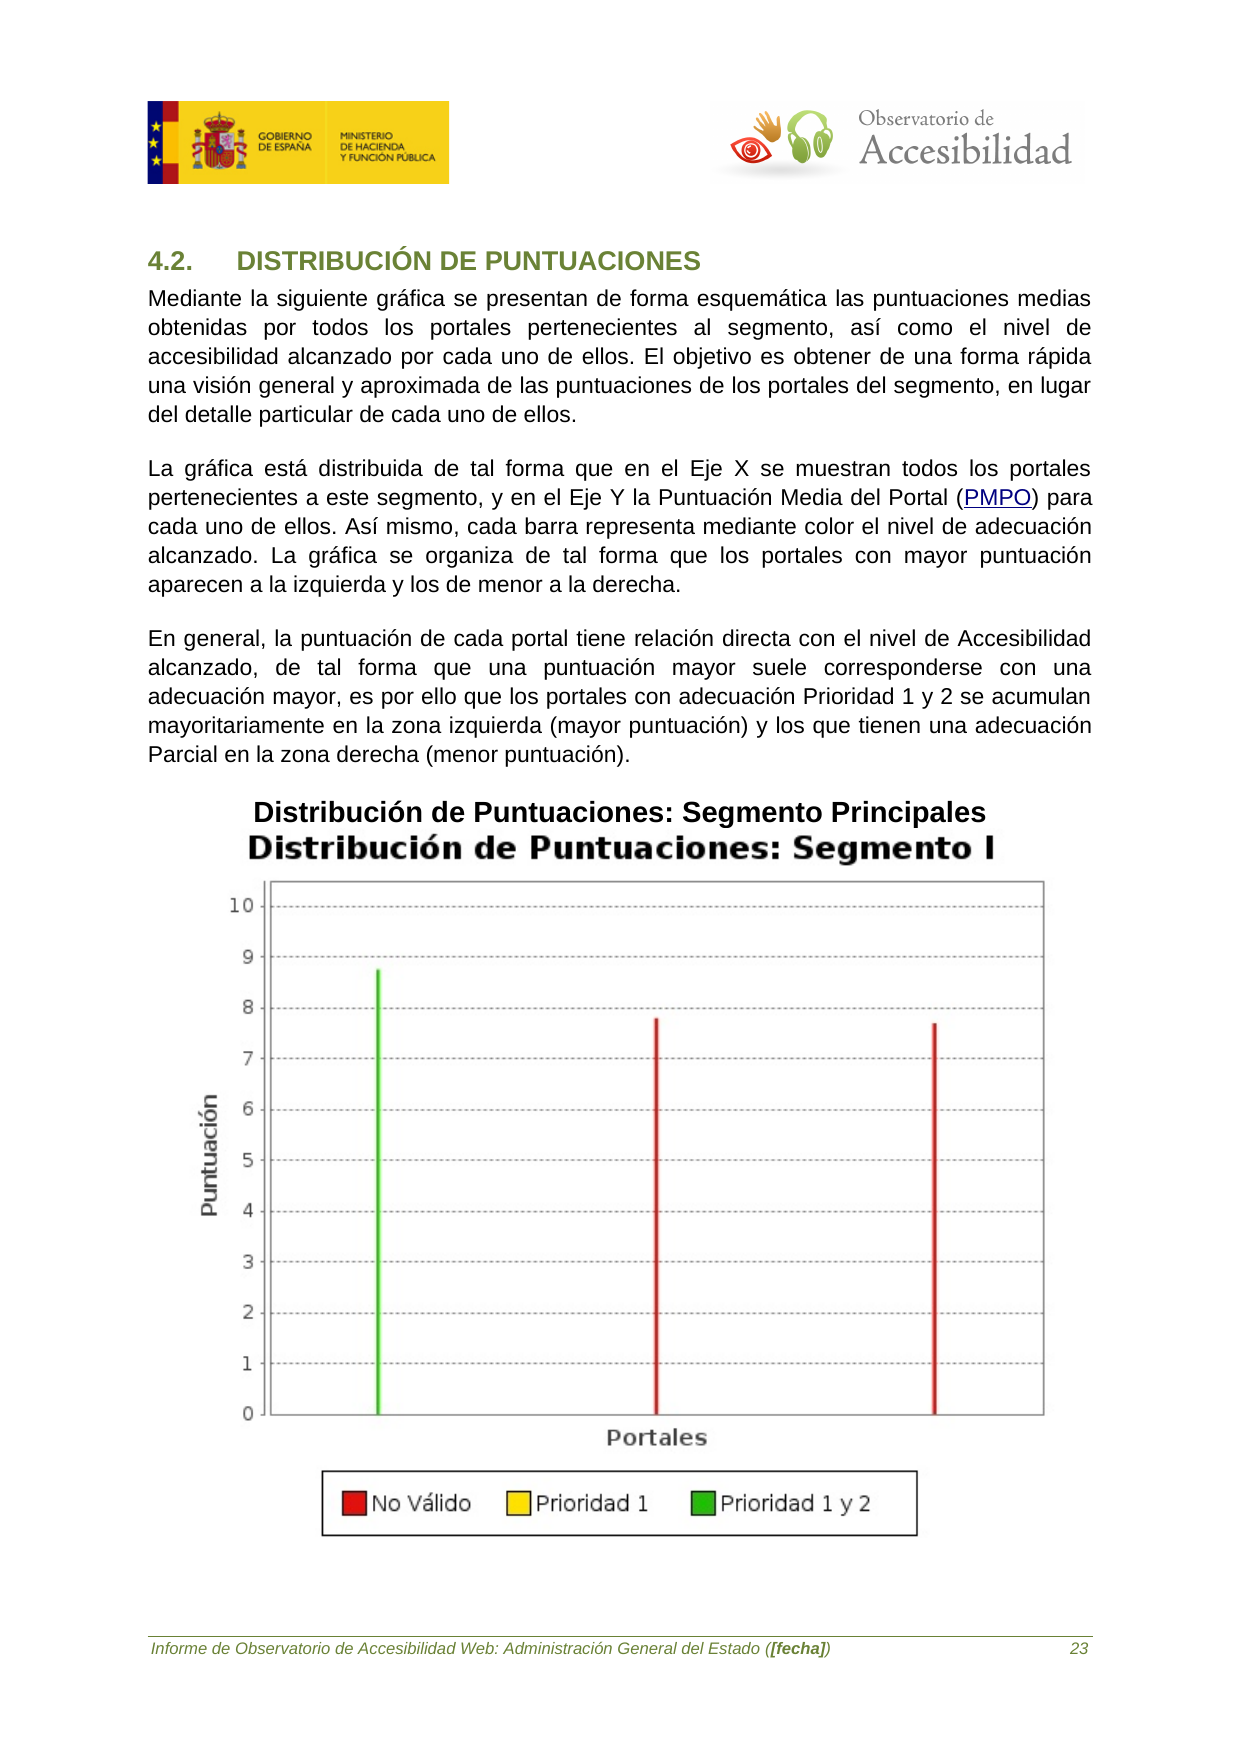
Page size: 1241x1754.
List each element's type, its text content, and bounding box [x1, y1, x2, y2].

text Mediante la siguiente gráfica se presentan de forma esquemática las puntuaciones medias obtenidas por todos los portales pertenecientes al segmento, así como el nivel de accesibilidad alcanzado por cada uno de ellos. El objetivo es obtener de una forma rápida una visión general y aproximada de las puntuaciones de los portales del segmento, en lugar del detalle particular de cada uno de ellos. [148, 285, 1092, 427]
text En general, la puntuación de cada portal tiene relación directa con el nivel de Accesibilidad alcanzado, de tal forma que una puntuación mayor suele corresponderse con una adecuación mayor, es por ello que los portales con adecuación Prioridad 1 y 2 se acumulan mayoritariamente en la zona izquierda (mayor puntuación) y los que tienen una adecuación Parcial en la zona derecha (menor puntuación). [148, 625, 1092, 767]
picture [178, 828, 1062, 1538]
text La gráfica está distribuida de tal forma que en el Eje X se muestran todos los portales pertenecientes a este segmento, y en el Eje Y la Puntuación Media del Portal (PMPO) para cada uno de ellos. Así mismo, cada barra representa mediante color el nivel de adecuación alcanzado. La gráfica se organiza de tal forma que los portales con mayor puntuación aparecen a la izquierda y los de menor a la derecha. [148, 455, 1092, 597]
text Distribución de Puntuaciones: Segmento Principales [148, 795, 1092, 828]
picture [710, 101, 1086, 184]
picture [147, 101, 450, 184]
subtitle Distribución de puntuaciones [148, 245, 1092, 276]
